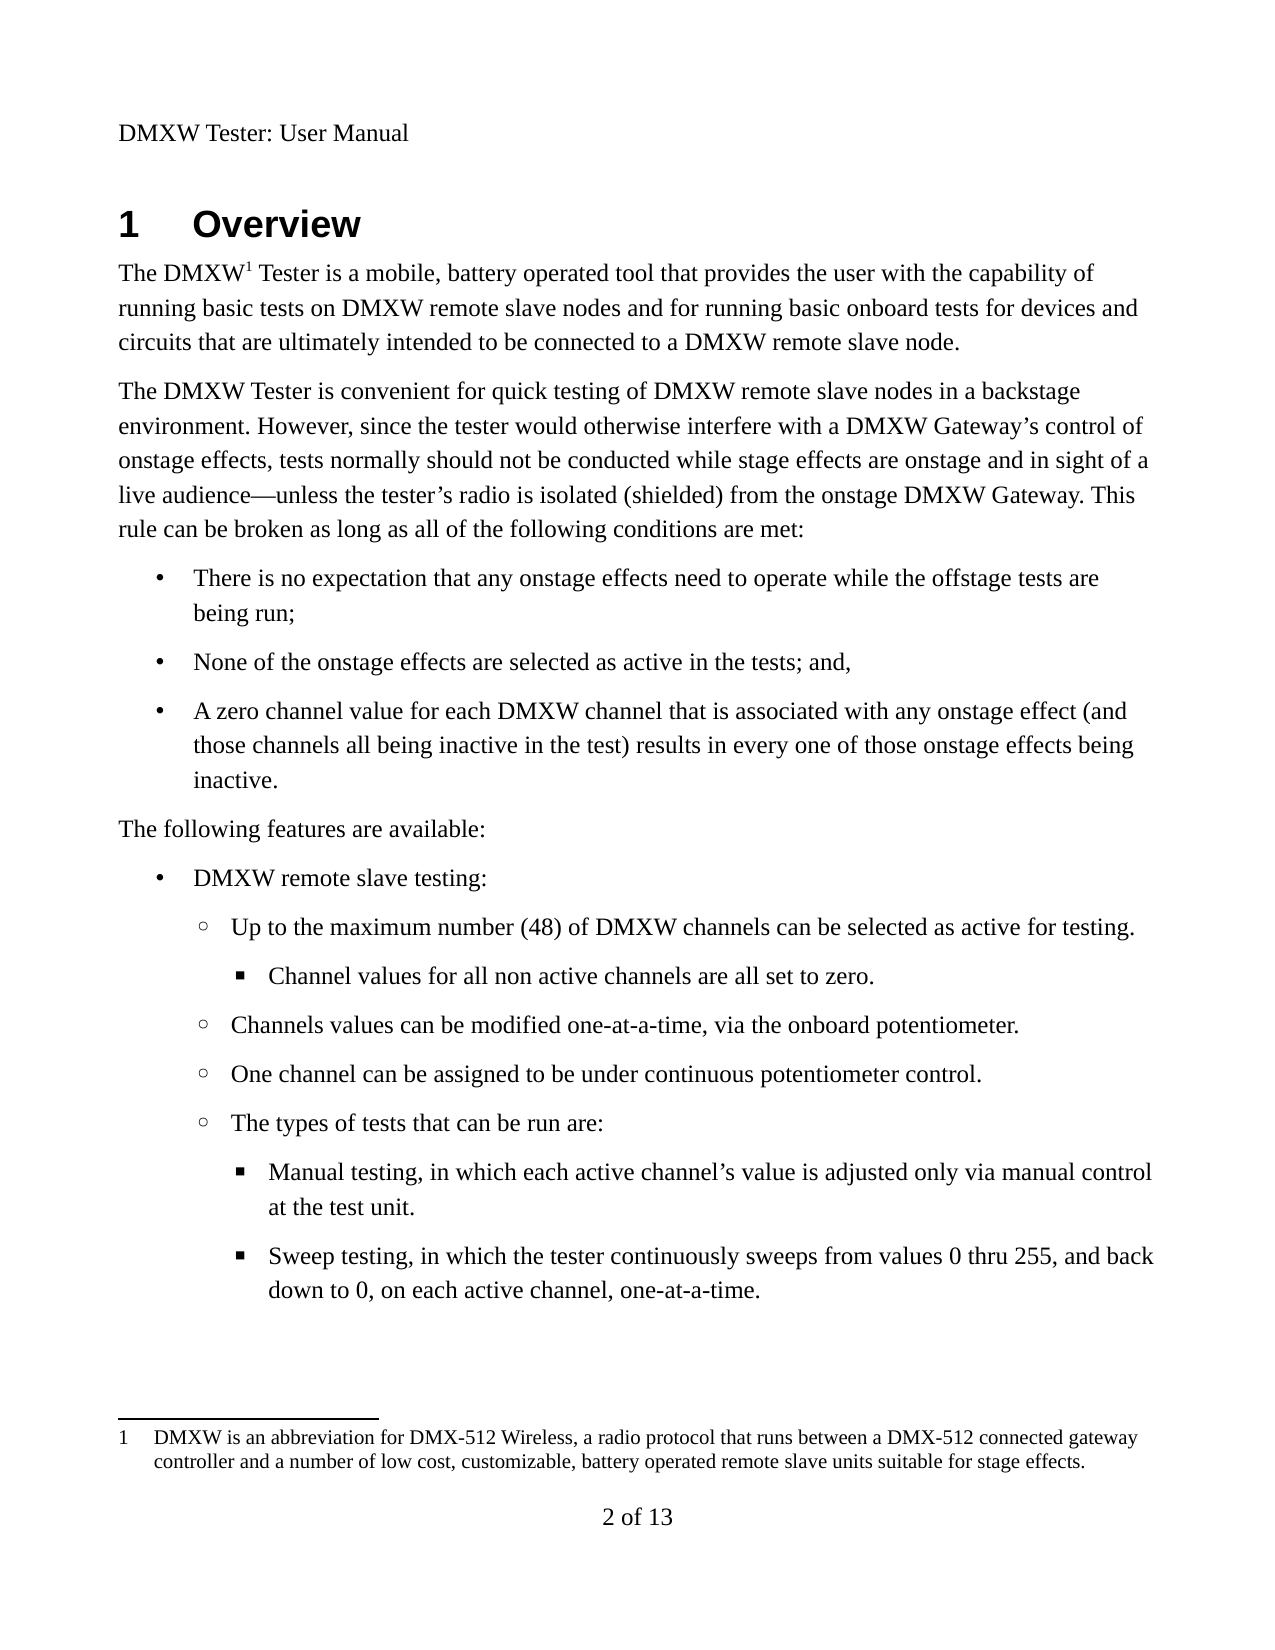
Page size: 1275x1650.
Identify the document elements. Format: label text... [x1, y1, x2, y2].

list There is no expectation that any onstage effects need to operate while the offstage tests are being run; [156, 563, 1157, 626]
list Channels values can be modified one-at-a-time, via the onboard potentiometer. [193, 1010, 1157, 1039]
list Sweep testing, in which the tester continuously sweeps from values 0 thru 255, and back down to 0, on each active channel, one-at-a-time. [231, 1241, 1157, 1373]
text The DMXW Tester is a mobile, battery operated tool that provides the user with the capability of running basic tests on DMXW remote slave nodes and for running basic onboard tests for devices and circuits that are ultimately intended to be connected to a DMXW remote slave node. [118, 258, 1157, 356]
list DMXW remote slave testing: [156, 863, 1157, 892]
text DMXW is an abbreviation for DMX-512 Wireless, a radio protocol that runs between a DMX-512 connected gateway controller and a number of low cost, customizable, battery operated remote slave units suitable for stage effects. [118, 1425, 1157, 1473]
list The types of tests that can be run are: [193, 1108, 1157, 1137]
list A zero channel value for each DMXW channel that is associated with any onstage effect (and those channels all being inactive in the test) results in every one of those onstage effects being inactive. [156, 696, 1157, 793]
list Up to the maximum number (48) of DMXW channels can be selected as active for testing. [193, 912, 1157, 941]
list One channel can be assigned to be under continuous potentiometer control. [193, 1059, 1157, 1088]
text The DMXW Tester is convenient for quick testing of DMXW remote slave nodes in a backstage environment. However, since the tester would otherwise interfere with a DMXW Gateway’s control of onstage effects, tests normally should not be conducted while stage effects are onstage and in sight of a live audience—unless the tester’s radio is isolated (shielded) from the onstage DMXW Gateway. This rule can be broken as long as all of the following conditions are met: [118, 376, 1157, 543]
text The following features are available: [118, 814, 1157, 843]
list Channel values for all non active channels are all set to zero. [231, 961, 1157, 990]
list Manual testing, in which each active channel’s value is adjusted only via manual control at the test unit. [231, 1157, 1157, 1221]
list None of the onstage effects are selected as active in the tests; and, [156, 647, 1157, 676]
subtitle Overview [118, 202, 1157, 246]
